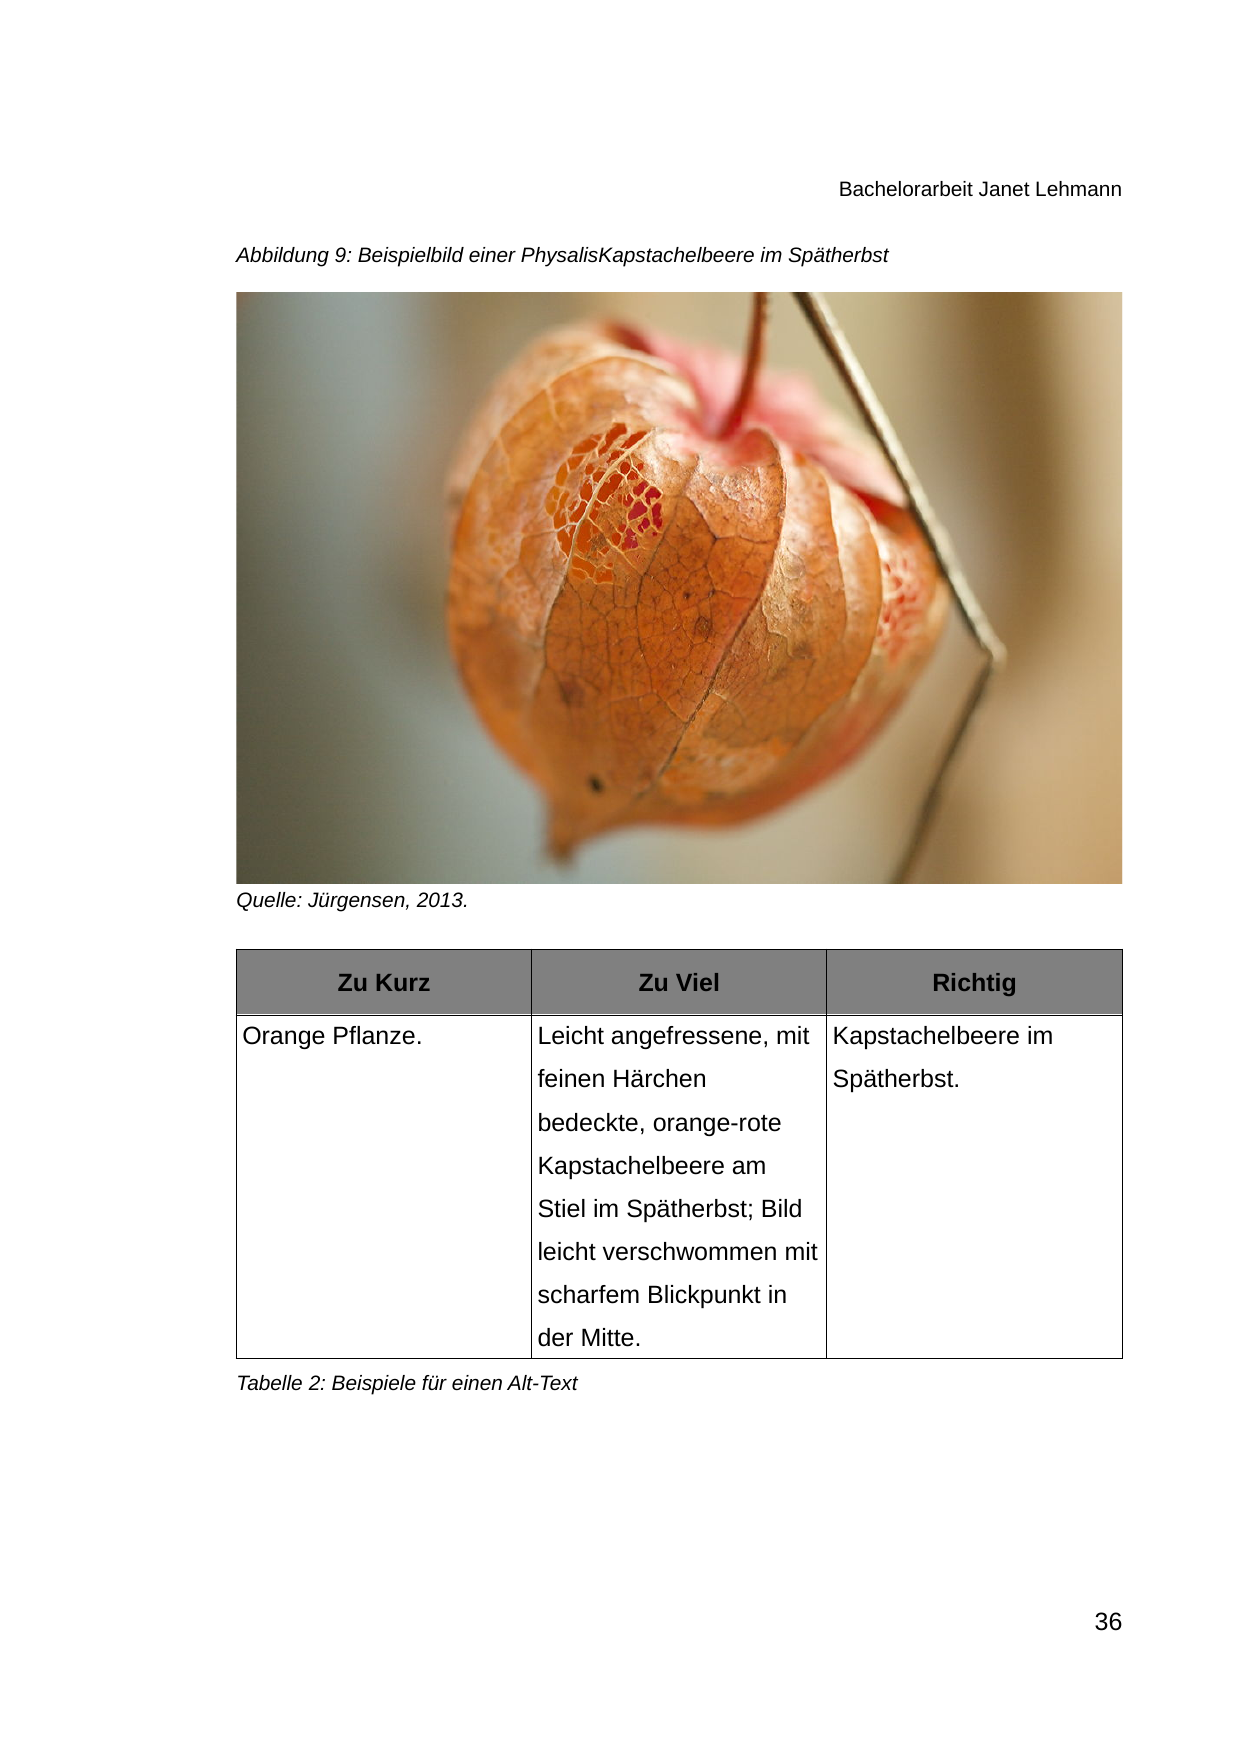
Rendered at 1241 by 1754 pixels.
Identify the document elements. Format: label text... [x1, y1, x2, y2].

table_header Zu Viel [532, 950, 826, 1014]
picture [236, 292, 1123, 884]
text Quelle: Jürgensen, 2013. [236, 884, 1122, 912]
text Tabelle 2: Beispiele für einen Alt-Text [236, 1371, 1122, 1395]
table_cell Kapstachelbeere im Spätherbst. [827, 1016, 1122, 1358]
table_cell Leicht angefressene, mit feinen Härchen bedeckte, orange-rote Kapstachelbeere am Stiel im Spätherbst; Bild leicht verschwommen mit scharfem Blickpunkt in der Mitte. [532, 1016, 826, 1358]
table_header Richtig [827, 950, 1122, 1014]
table_header Zu Kurz [237, 950, 531, 1014]
table_cell Orange Pflanze. [237, 1016, 531, 1358]
text Abbildung 9: Beispielbild einer PhysalisKapstachelbeere im Spätherbst [236, 243, 1122, 267]
